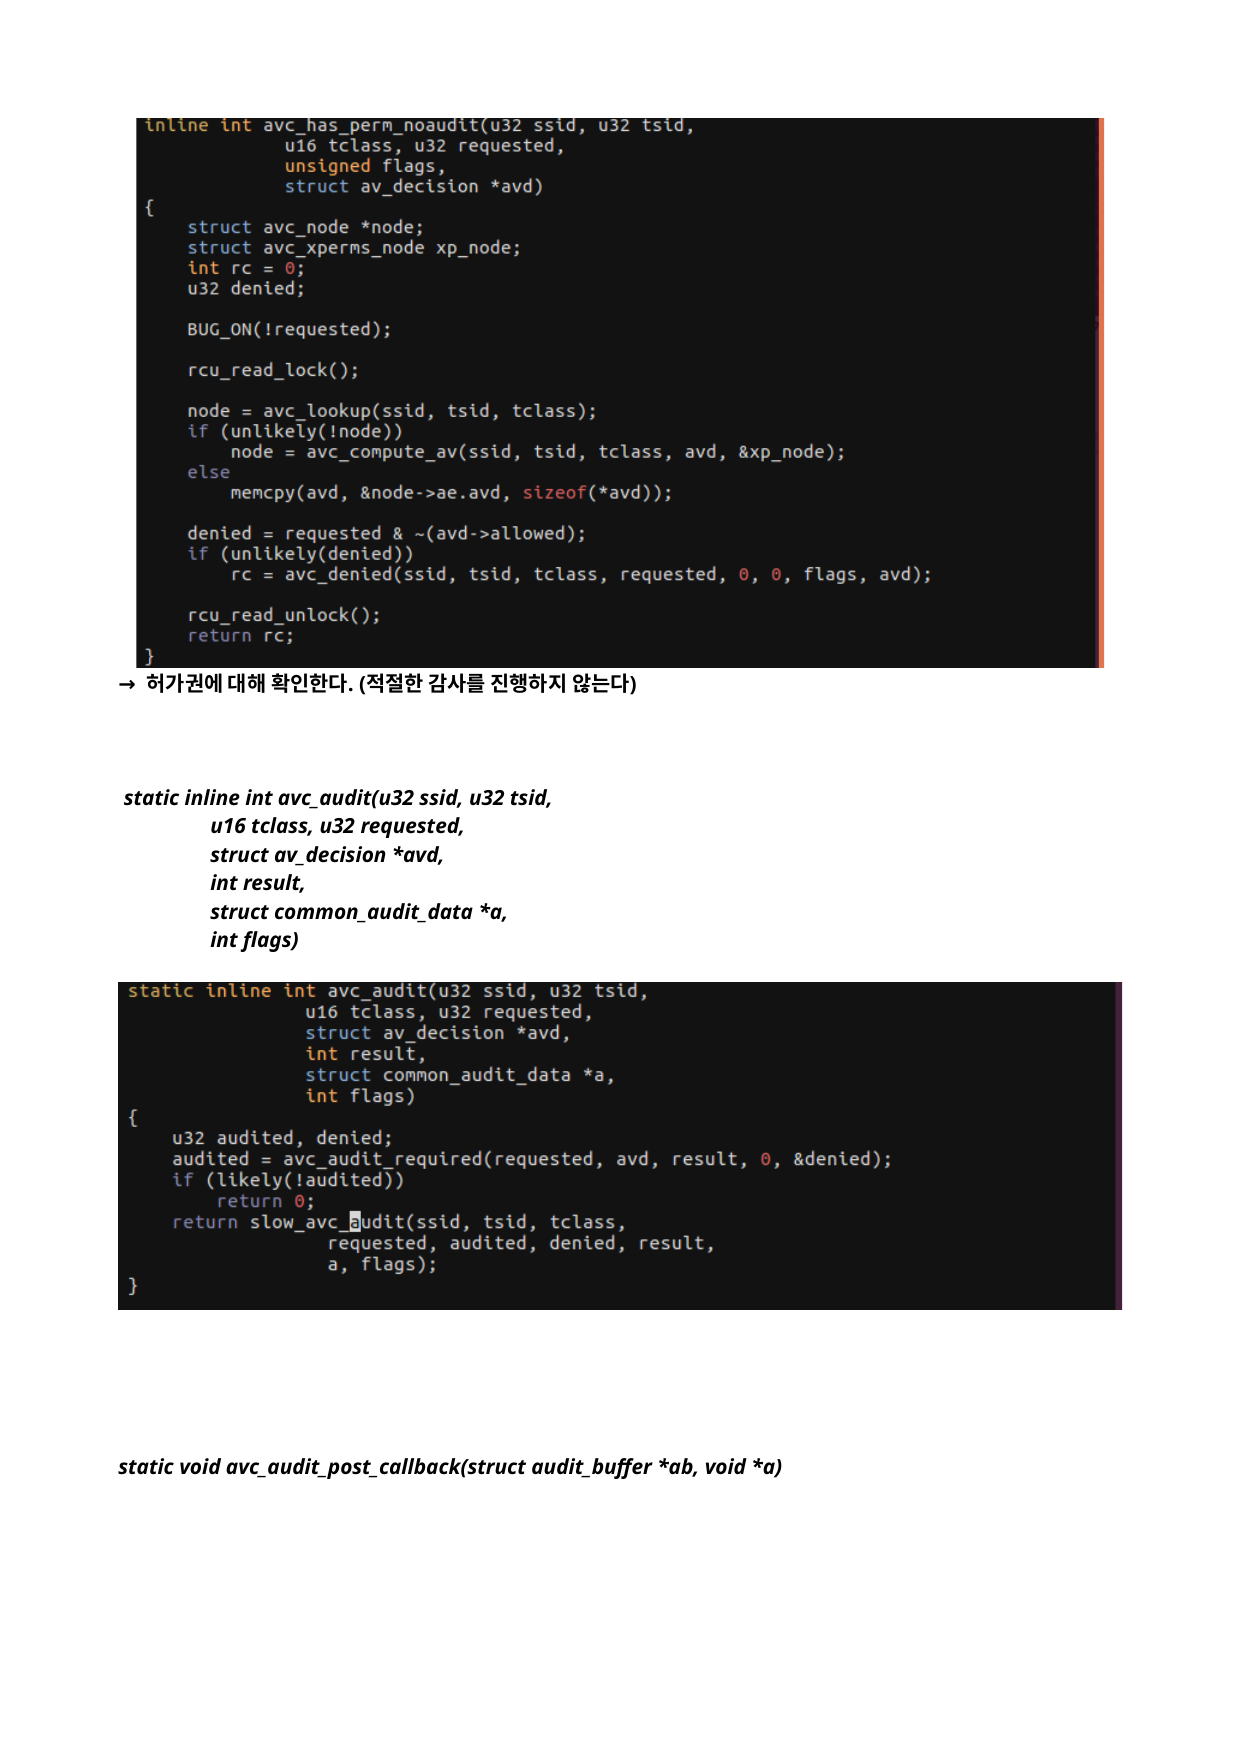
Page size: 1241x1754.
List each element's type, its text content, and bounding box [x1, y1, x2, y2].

text struct common_audit_data *a, [118, 897, 1122, 925]
text static void avc_audit_post_callback(struct audit_buffer *ab, void *a) [118, 1452, 1122, 1480]
text → 허가권에 대해 확인한다. (적절한 감사를 진행하지 않는다) [118, 118, 1122, 698]
picture [136, 118, 1105, 668]
text struct av_decision *avd, [118, 840, 1122, 868]
text static inline int avc_audit(u32 ssid, u32 tsid, [118, 783, 1122, 811]
picture [118, 982, 1123, 1310]
text int flags) [118, 925, 1122, 954]
text int result, [118, 868, 1122, 897]
text u16 tclass, u32 requested, [118, 811, 1122, 840]
